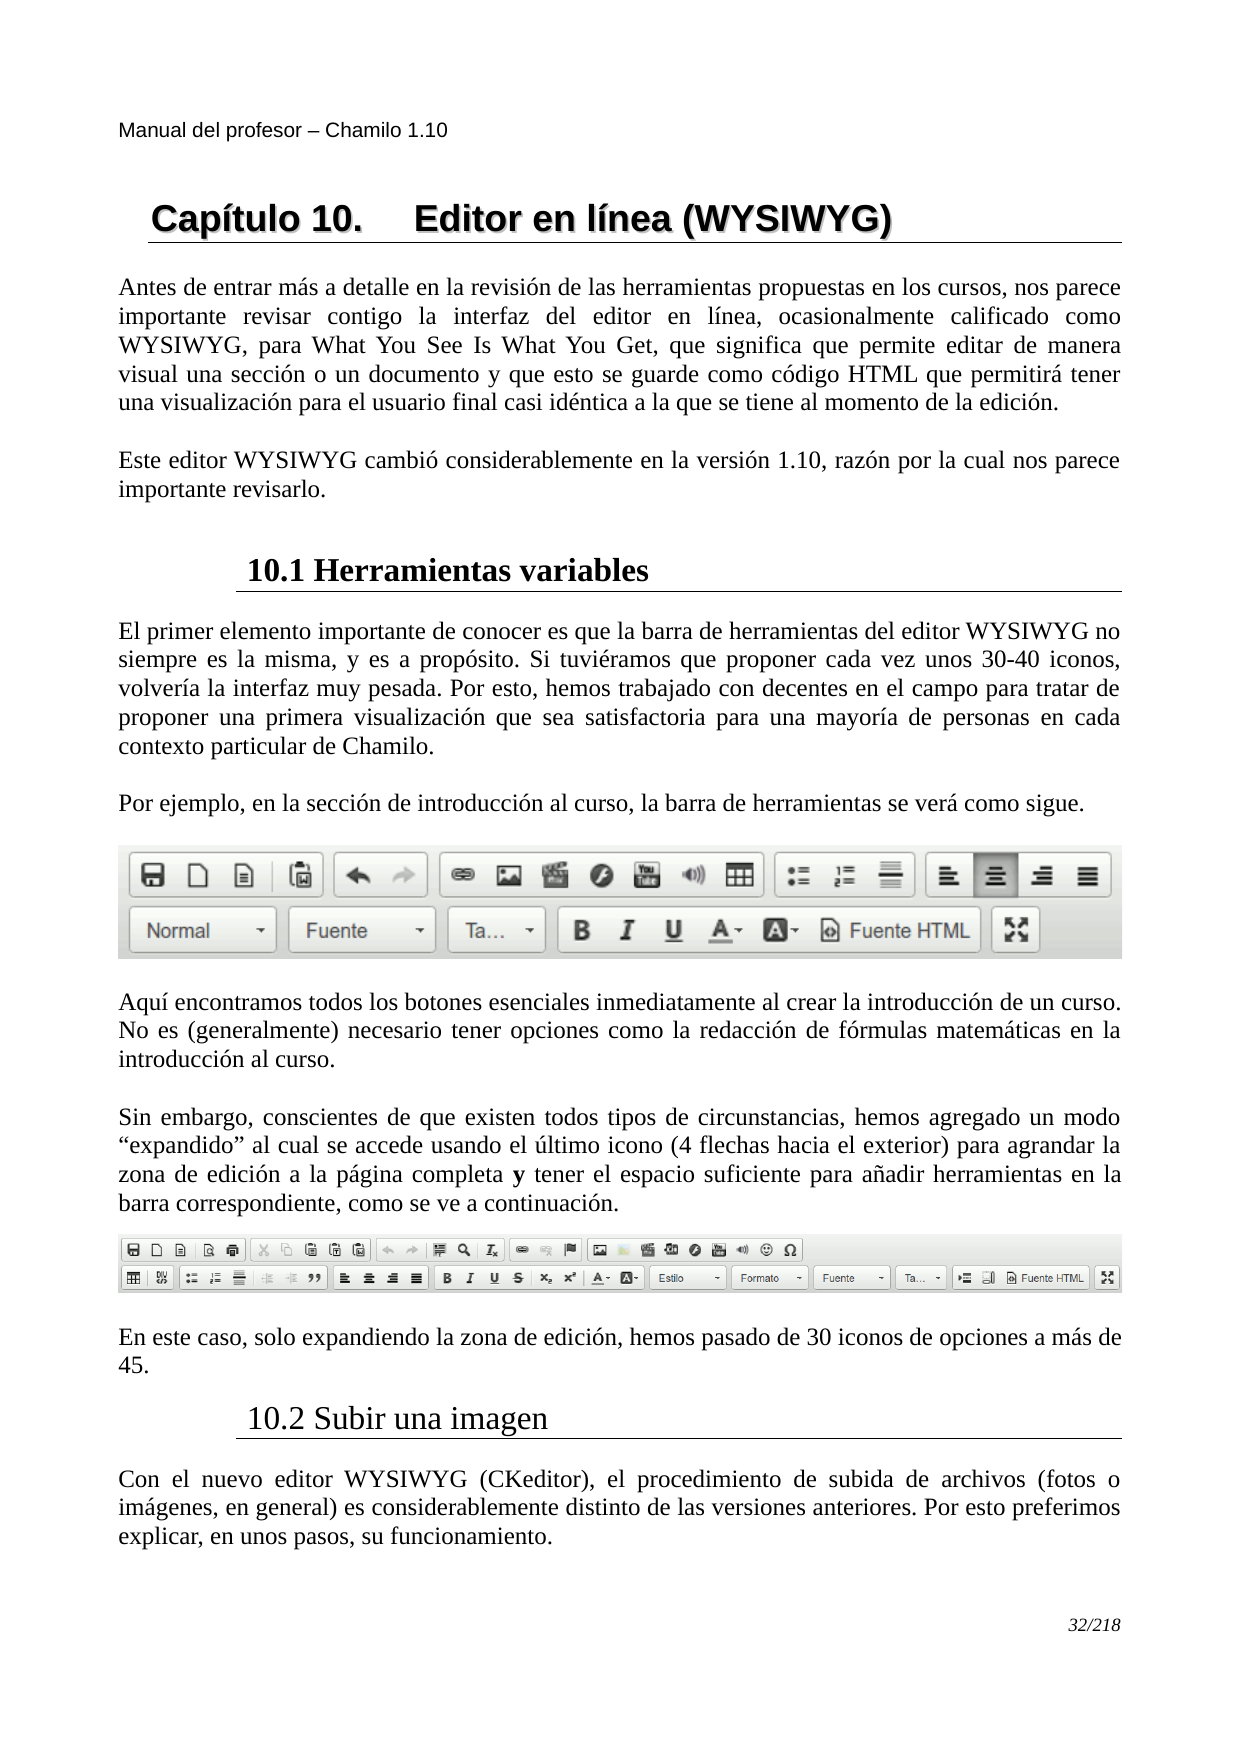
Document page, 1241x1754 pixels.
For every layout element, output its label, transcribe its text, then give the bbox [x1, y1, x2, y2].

text Aquí encontramos todos los botones esenciales inmediatamente al crear la introducción de un curso. No es (generalmente) necesario tener opciones como la redacción de fórmulas matemáticas en la introducción al curso. [118, 987, 1122, 1073]
subtitle Herramientas variables [236, 550, 1122, 591]
text Sin embargo, conscientes de que existen todos tipos de circunstancias, hemos agregado un modo “expandido” al cual se accede usando el último icono (4 flechas hacia el exterior) para agrandar la zona de edición a la página completa y tener el espacio suficiente para añadir herramientas en la barra correspondiente, como se ve a continuación. [118, 1102, 1122, 1217]
subtitle Editor en línea (WYSIWYG) [148, 193, 1122, 242]
subtitle Subir una imagen [236, 1398, 1122, 1438]
text Por ejemplo, en la sección de introducción al curso, la barra de herramientas se verá como sigue. [118, 788, 1122, 817]
text Con el nuevo editor WYSIWYG (CKeditor), el procedimiento de subida de archivos (fotos o imágenes, en general) es considerablemente distinto de las versiones anteriores. Por esto preferimos explicar, en unos pasos, su funcionamiento. [118, 1464, 1122, 1550]
text En este caso, solo expandiendo la zona de edición, hemos pasado de 30 iconos de opciones a más de 45. [118, 1322, 1122, 1379]
picture [118, 1234, 1123, 1293]
text El primer elemento importante de conocer es que la barra de herramientas del editor WYSIWYG no siempre es la misma, y es a propósito. Si tuviéramos que proponer cada vez unos 30-40 iconos, volvería la interfaz muy pesada. Por esto, hemos trabajado con decentes en el campo para tratar de proponer una primera visualización que sea satisfactoria para una mayoría de personas en cada contexto particular de Chamilo. [118, 616, 1122, 759]
text Antes de entrar más a detalle en la revisión de las herramientas propuestas en los cursos, nos parece importante revisar contigo la interfaz del editor en línea, ocasionalmente calificado como WYSIWYG, para What You See Is What You Get, que significa que permite editar de manera visual una sección o un documento y que esto se guarde como código HTML que permitirá tener una visualización para el usuario final casi idéntica a la que se tiene al momento de la edición. [118, 272, 1122, 416]
picture [118, 845, 1123, 959]
text Este editor WYSIWYG cambió considerablemente en la versión 1.10, razón por la cual nos parece importante revisarlo. [118, 445, 1122, 502]
